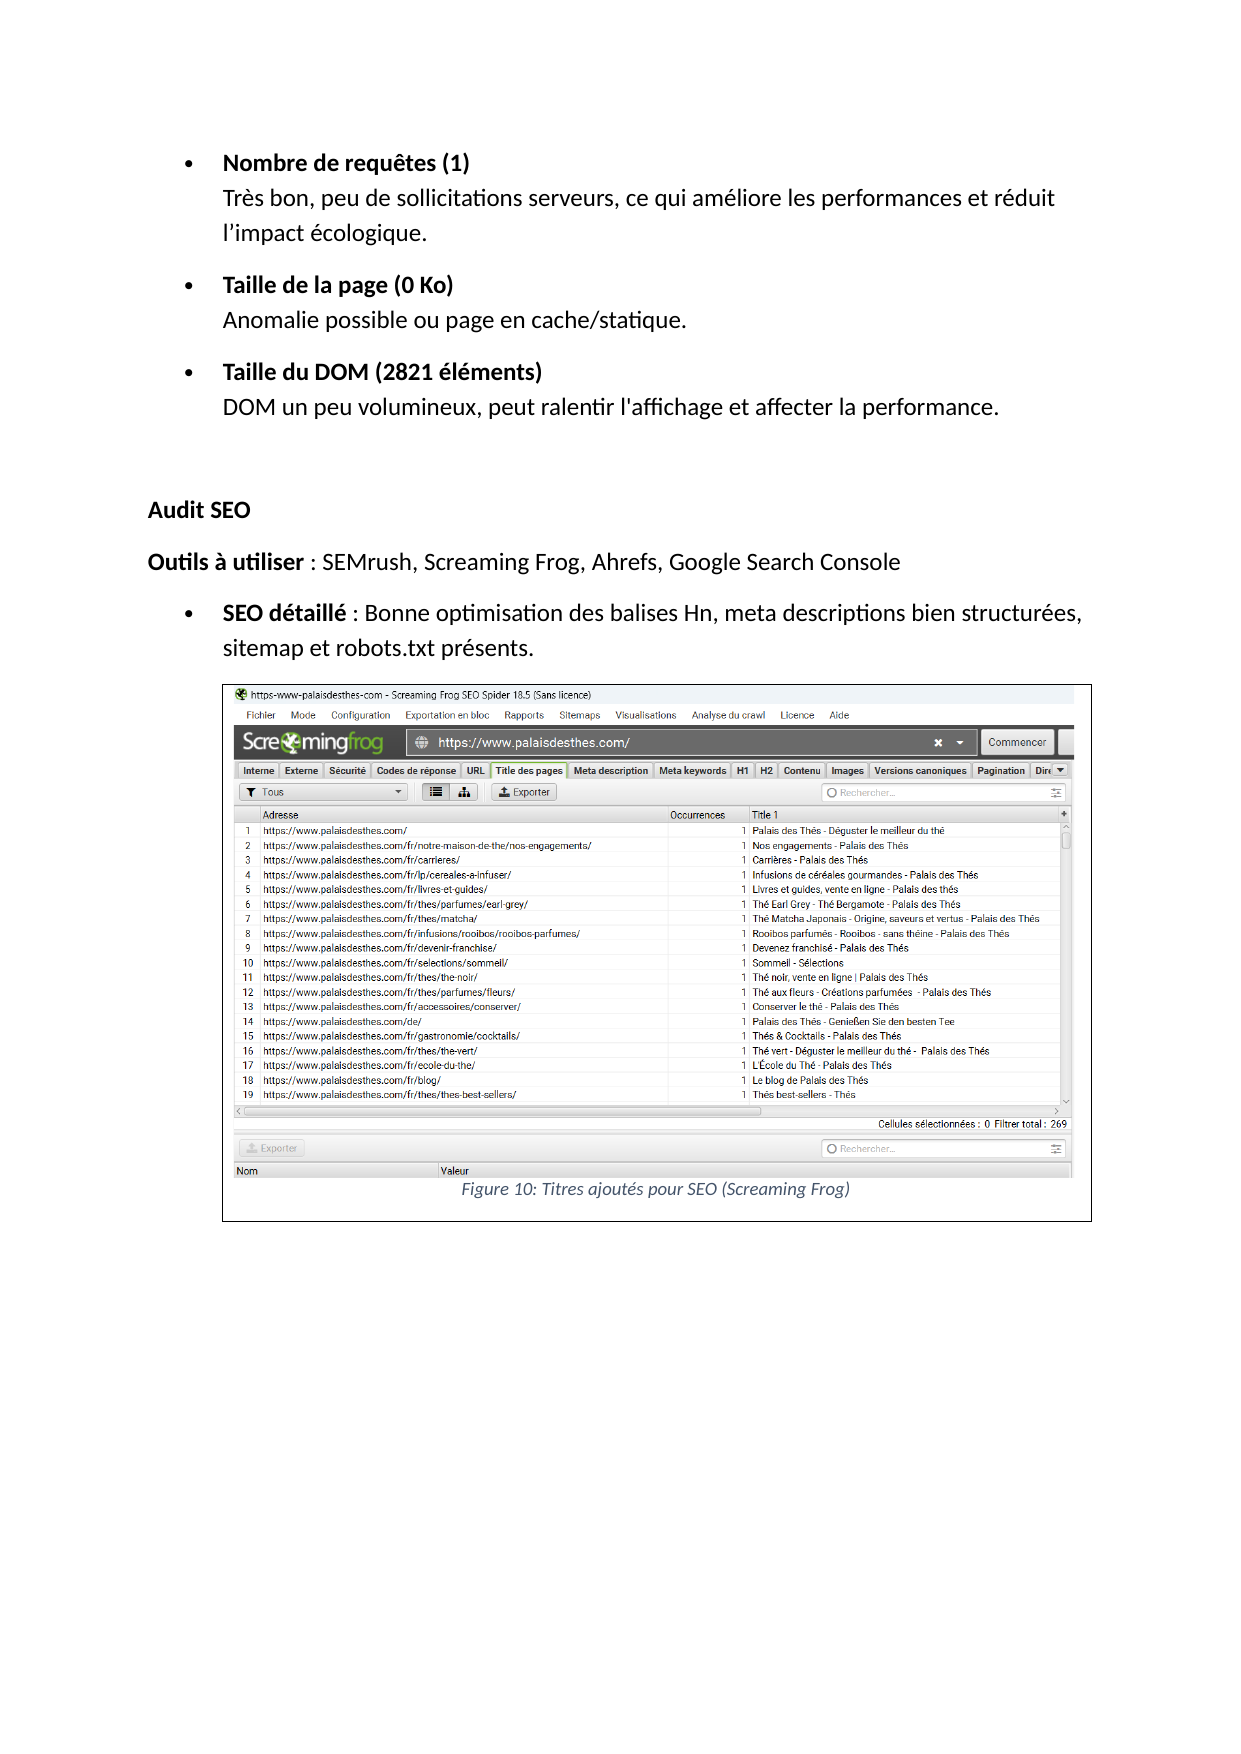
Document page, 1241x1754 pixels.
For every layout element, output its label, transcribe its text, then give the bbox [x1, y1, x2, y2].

list Nombre de requêtes (1) Très bon, peu de sollicitations serveurs, ce qui améliore les performances et réduit l’impact écologique. [185, 148, 1093, 248]
list Taille du DOM (2821 éléments) DOM un peu volumineux, peut ralentir l'affichage et affecter la performance. [185, 356, 1093, 421]
list SEO détaillé : Bonne optimisation des balises Hn, meta descriptions bien structurées, sitemap et robots.txt présents. [185, 598, 1093, 663]
text Audit SEO [148, 494, 1093, 525]
table_header Figure 10: Titres ajoutés pour SEO (Screaming Frog) [223, 685, 1091, 1221]
text Outils à utiliser : SEMrush, Screaming Frog, Ahrefs, Google Search Console [148, 546, 1093, 576]
list Taille de la page (0 Ko) Anomalie possible ou page en cache/statique. [185, 269, 1093, 335]
